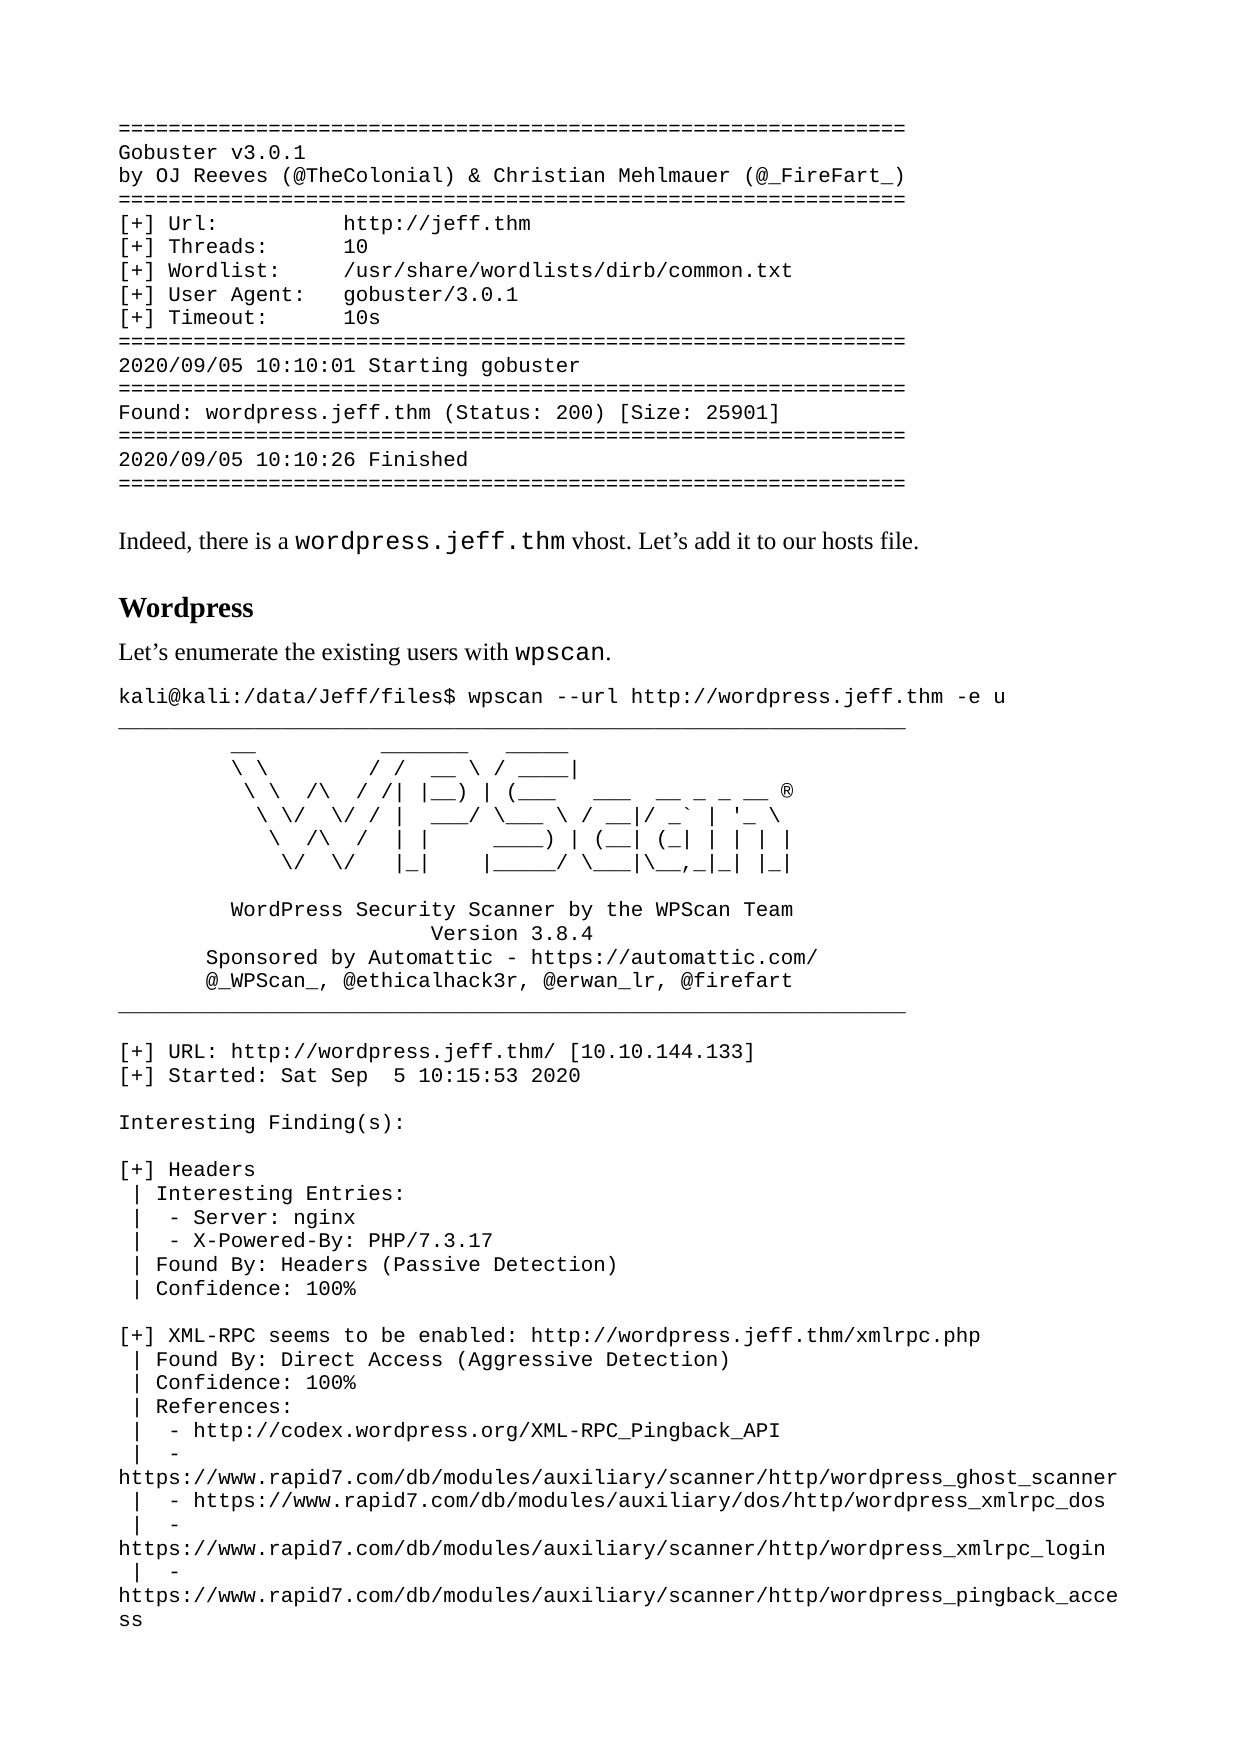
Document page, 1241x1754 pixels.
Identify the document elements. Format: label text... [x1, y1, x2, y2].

text \ \ / / __ \ / ____| [118, 757, 1122, 781]
text | Found By: Direct Access (Aggressive Detection) [118, 1349, 1122, 1372]
text \ \ /\ / /| |__) | (___ ___ __ _ _ __ ® [118, 781, 1122, 805]
text Found: wordpress.jeff.thm (Status: 200) [Size: 25901] [118, 402, 1122, 426]
text | Found By: Headers (Passive Detection) [118, 1254, 1122, 1278]
text by OJ Reeves (@TheColonial) & Christian Mehlmauer (@_FireFart_) [118, 165, 1122, 189]
text | References: [118, 1396, 1122, 1419]
text [+] Url: http://jeff.thm [118, 213, 1122, 236]
text [+] Threads: 10 [118, 236, 1122, 260]
text Version 3.8.4 [118, 923, 1122, 947]
text | - https://www.rapid7.com/db/modules/auxiliary/scanner/http/wordpress_xmlrpc_login [118, 1514, 1122, 1561]
text Indeed, there is a wordpress.jeff.thm vhost. Let’s add it to our hosts file. [118, 526, 1122, 557]
text \ \/ \/ / | ___/ \___ \ / __|/ _` | '_ \ [118, 805, 1122, 828]
text @_WPScan_, @ethicalhack3r, @erwan_lr, @firefart [118, 970, 1122, 994]
text | Confidence: 100% [118, 1278, 1122, 1301]
text | - https://www.rapid7.com/db/modules/auxiliary/scanner/http/wordpress_pingback_access [118, 1561, 1122, 1632]
text | - https://www.rapid7.com/db/modules/auxiliary/scanner/http/wordpress_ghost_scanner [118, 1443, 1122, 1491]
text =============================================================== [118, 331, 1122, 354]
text [+] Headers [118, 1159, 1122, 1183]
text Sponsored by Automattic - https://automattic.com/ [118, 947, 1122, 970]
text __ _______ _____ [118, 734, 1122, 757]
text [+] XML-RPC seems to be enabled: http://wordpress.jeff.thm/xmlrpc.php [118, 1325, 1122, 1349]
text WordPress Security Scanner by the WPScan Team [118, 899, 1122, 923]
text | Interesting Entries: [118, 1183, 1122, 1207]
text \/ \/ |_| |_____/ \___|\__,_|_| |_| [118, 852, 1122, 876]
text \ /\ / | | ____) | (__| (_| | | | | [118, 828, 1122, 852]
text | Confidence: 100% [118, 1372, 1122, 1396]
text | - https://www.rapid7.com/db/modules/auxiliary/dos/http/wordpress_xmlrpc_dos [118, 1491, 1122, 1514]
text Interesting Finding(s): [118, 1112, 1122, 1136]
text | - Server: nginx [118, 1207, 1122, 1230]
text [+] Wordlist: /usr/share/wordlists/dirb/common.txt [118, 260, 1122, 284]
subtitle Wordpress [118, 591, 1122, 624]
text =============================================================== [118, 378, 1122, 402]
text =============================================================== [118, 189, 1122, 213]
text =============================================================== [118, 426, 1122, 449]
text _______________________________________________________________ [118, 710, 1122, 734]
text Gobuster v3.0.1 [118, 142, 1122, 165]
text _______________________________________________________________ [118, 994, 1122, 1018]
text Let’s enumerate the existing users with wpscan. [118, 637, 1122, 667]
text =============================================================== [118, 118, 1122, 142]
text =============================================================== [118, 473, 1122, 496]
text [+] Timeout: 10s [118, 307, 1122, 331]
text | - http://codex.wordpress.org/XML-RPC_Pingback_API [118, 1419, 1122, 1443]
text [+] User Agent: gobuster/3.0.1 [118, 284, 1122, 307]
text 2020/09/05 10:10:01 Starting gobuster [118, 354, 1122, 378]
text [+] URL: http://wordpress.jeff.thm/ [10.10.144.133] [118, 1041, 1122, 1065]
text | - X-Powered-By: PHP/7.3.17 [118, 1230, 1122, 1254]
text 2020/09/05 10:10:26 Finished [118, 449, 1122, 473]
text [+] Started: Sat Sep 5 10:15:53 2020 [118, 1065, 1122, 1088]
text kali@kali:/data/Jeff/files$ wpscan --url http://wordpress.jeff.thm -e u [118, 687, 1122, 710]
